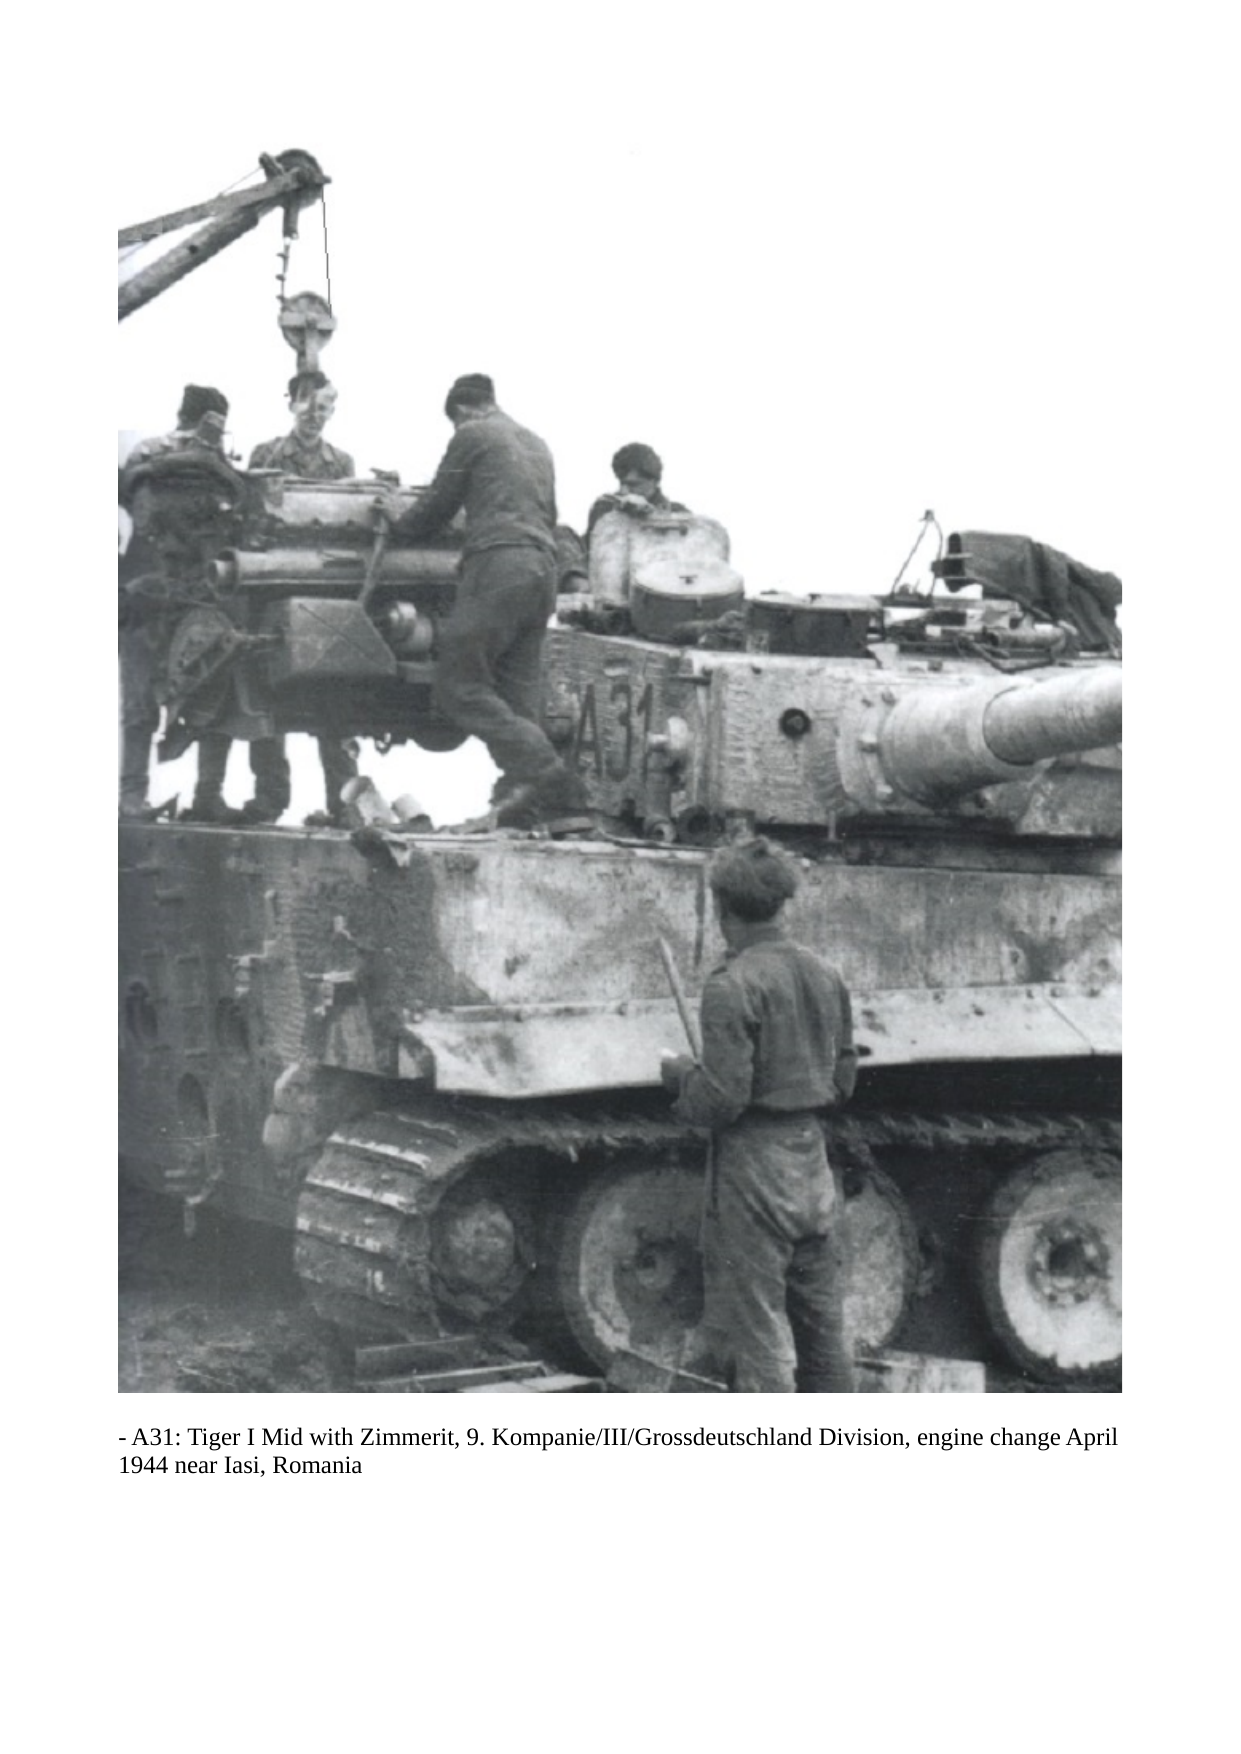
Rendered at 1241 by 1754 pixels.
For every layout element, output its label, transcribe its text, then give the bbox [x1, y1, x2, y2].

picture [118, 118, 1123, 1393]
text - A31: Tiger I Mid with Zimmerit, 9. Kompanie/III/Grossdeutschland Division, engine change April 1944 near Iasi, Romania [118, 1422, 1122, 1479]
